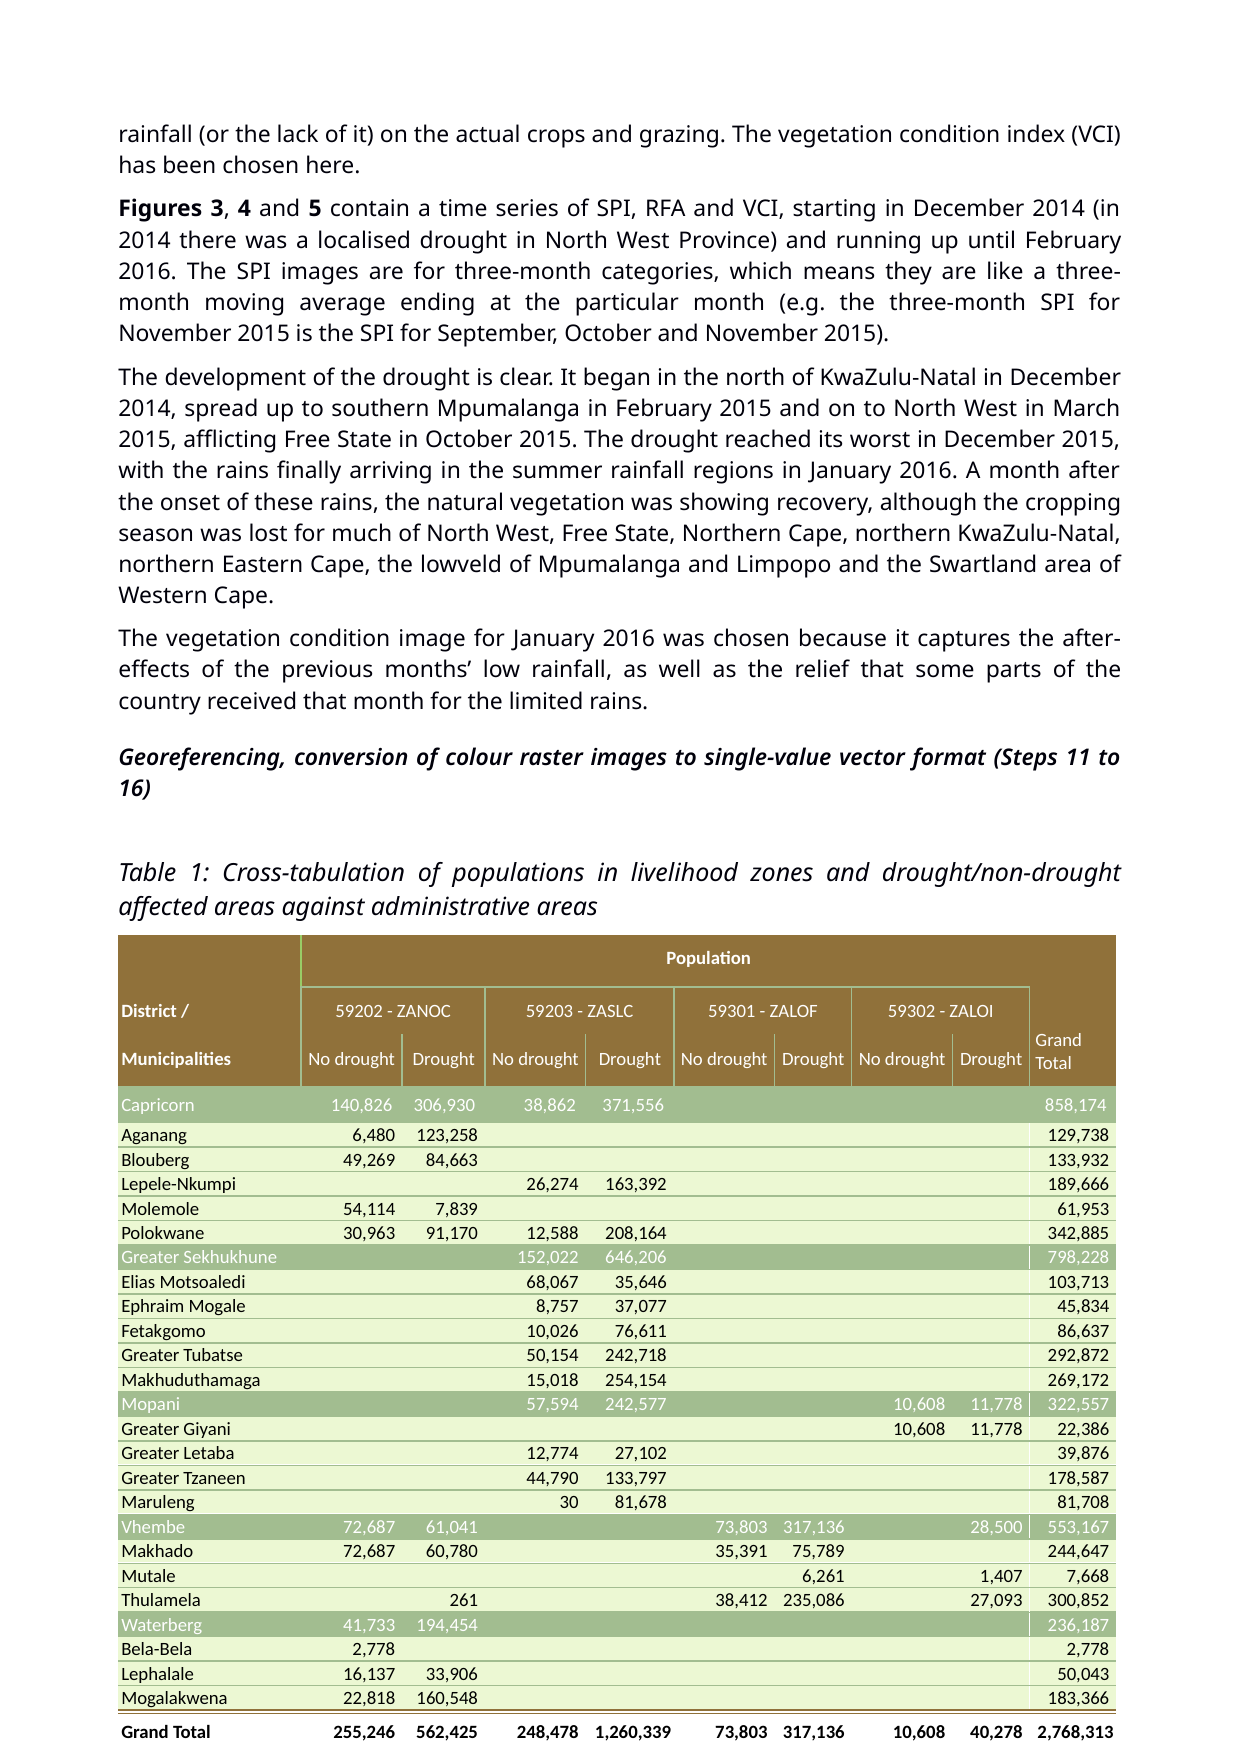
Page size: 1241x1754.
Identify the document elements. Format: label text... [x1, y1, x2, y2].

table_cell [485, 1662, 586, 1685]
table_cell Molemole [118, 1197, 301, 1220]
table_cell 8,757 [485, 1295, 586, 1318]
table_cell [774, 1295, 852, 1318]
table_cell 140,826 [301, 1087, 402, 1122]
table_cell [852, 1319, 952, 1342]
table_cell [852, 1686, 952, 1709]
table_cell 7,668 [1030, 1564, 1116, 1587]
table_cell [485, 1588, 586, 1611]
table_cell [301, 1344, 402, 1367]
table_cell [852, 1515, 952, 1538]
subtitle Georeferencing, conversion of colour raster images to single-value vector format (Steps 11 to 16) [118, 741, 1122, 803]
table_cell [402, 1246, 485, 1269]
table_cell No drought [675, 1036, 774, 1086]
table_cell [852, 1295, 952, 1318]
table_cell [674, 1246, 774, 1269]
table_cell [674, 1393, 774, 1416]
table_cell [402, 1491, 485, 1513]
table_cell [852, 1613, 952, 1636]
table_cell [485, 1564, 586, 1587]
table_cell [674, 1442, 774, 1464]
table_cell [774, 1466, 852, 1489]
table_cell [586, 1588, 674, 1611]
table_cell [674, 1087, 774, 1122]
table_cell [301, 1417, 402, 1440]
table_cell Greater Tzaneen [118, 1466, 301, 1489]
table_cell 57,594 [485, 1393, 586, 1416]
table_cell [301, 1246, 402, 1269]
table_cell 61,953 [1030, 1197, 1116, 1220]
table_cell [586, 1417, 674, 1440]
table_cell Blouberg [118, 1148, 301, 1171]
table_cell [774, 1613, 852, 1636]
table_cell Greater Tubatse [118, 1344, 301, 1367]
table_cell 255,246 [301, 1714, 402, 1754]
table_cell [674, 1662, 774, 1685]
table_cell 86,637 [1030, 1319, 1116, 1342]
table_cell 41,733 [301, 1613, 402, 1636]
table_cell 242,718 [586, 1344, 674, 1367]
table_cell 562,425 [402, 1714, 485, 1754]
table_cell 59302 - ZALOI [852, 988, 1029, 1034]
table_cell [952, 1148, 1029, 1171]
table_cell Mopani [118, 1393, 301, 1416]
table_cell [952, 1197, 1029, 1220]
table_cell [402, 1344, 485, 1367]
table_cell [774, 1662, 852, 1685]
table_cell [952, 1295, 1029, 1318]
table_cell 2,768,313 [1030, 1714, 1116, 1754]
table_cell Greater Letaba [118, 1442, 301, 1464]
table_cell 103,713 [1030, 1270, 1116, 1293]
table_cell [774, 1123, 852, 1146]
table_cell [301, 1393, 402, 1416]
table_cell [952, 1540, 1029, 1562]
table_cell 242,577 [586, 1393, 674, 1416]
table_cell [586, 1564, 674, 1587]
table_cell No drought [486, 1036, 585, 1086]
table_cell 38,862 [485, 1087, 586, 1122]
table_cell Municipalities [118, 1036, 300, 1086]
table_cell [852, 1662, 952, 1685]
table_cell 45,834 [1030, 1295, 1116, 1318]
table_cell [402, 1270, 485, 1293]
table_cell [952, 1368, 1029, 1391]
table_cell [402, 1417, 485, 1440]
table_cell 72,687 [301, 1540, 402, 1562]
table_cell [774, 1246, 852, 1269]
table_cell 12,774 [485, 1442, 586, 1464]
table_cell [586, 1662, 674, 1685]
table_cell 84,663 [402, 1148, 485, 1171]
table_cell [852, 1491, 952, 1513]
table_cell [674, 1686, 774, 1709]
table_cell 10,026 [485, 1319, 586, 1342]
table_cell 7,839 [402, 1197, 485, 1220]
table_cell 59203 - ZASLC [486, 988, 673, 1034]
table_cell [485, 1123, 586, 1146]
table_cell [586, 1613, 674, 1636]
table_cell [952, 1491, 1029, 1513]
table_cell [674, 1270, 774, 1293]
table_cell Grand Total [1030, 988, 1116, 1086]
table_cell [402, 1319, 485, 1342]
table_cell [586, 1148, 674, 1171]
table_cell 317,136 [774, 1714, 852, 1754]
table_cell Fetakgomo [118, 1319, 301, 1342]
table_cell 81,708 [1030, 1491, 1116, 1513]
table_cell 1,260,339 [586, 1714, 674, 1754]
table_cell Lephalale [118, 1662, 301, 1685]
table_cell 27,093 [952, 1588, 1029, 1611]
table_cell 50,154 [485, 1344, 586, 1367]
table_cell [674, 1637, 774, 1660]
table_cell Grand Total [118, 1714, 301, 1754]
table_cell 163,392 [586, 1172, 674, 1195]
table_cell [485, 1686, 586, 1709]
table_cell [485, 1417, 586, 1440]
table_cell [485, 1197, 586, 1220]
table_cell Greater Giyani [118, 1417, 301, 1440]
table_cell Bela-Bela [118, 1637, 301, 1660]
table_cell 49,269 [301, 1148, 402, 1171]
table_cell 317,136 [774, 1515, 852, 1538]
table_cell Lepele-Nkumpi [118, 1172, 301, 1195]
table_cell [674, 1172, 774, 1195]
table_cell [402, 1368, 485, 1391]
table_cell 160,548 [402, 1686, 485, 1709]
table_cell [674, 1613, 774, 1636]
table_cell 208,164 [586, 1221, 674, 1244]
table_cell 73,803 [674, 1714, 774, 1754]
table_cell [852, 1148, 952, 1171]
table_cell [774, 1319, 852, 1342]
table_cell 30 [485, 1491, 586, 1513]
table_cell [852, 1087, 952, 1122]
table_cell [402, 1466, 485, 1489]
table_cell [852, 1197, 952, 1220]
table_cell [402, 1637, 485, 1660]
table_cell Makhuduthamaga [118, 1368, 301, 1391]
table_cell [485, 1613, 586, 1636]
table_cell 61,041 [402, 1515, 485, 1538]
table_cell [586, 1540, 674, 1562]
table_cell [586, 1123, 674, 1146]
table_cell 26,274 [485, 1172, 586, 1195]
table_cell 10,608 [852, 1417, 952, 1440]
table_cell 322,557 [1030, 1393, 1116, 1416]
text Table 1: Cross-tabulation of populations in livelihood zones and drought/non-drought affected areas against administrative areas [118, 854, 1122, 922]
table_cell [485, 1148, 586, 1171]
table_cell 33,906 [402, 1662, 485, 1685]
table_cell 35,391 [674, 1540, 774, 1562]
table_cell 183,366 [1030, 1686, 1116, 1709]
table_cell 11,778 [952, 1417, 1029, 1440]
table_cell 194,454 [402, 1613, 485, 1636]
table_cell [674, 1344, 774, 1367]
table_cell 236,187 [1030, 1613, 1116, 1636]
table_cell [402, 1393, 485, 1416]
table_cell 133,797 [586, 1466, 674, 1489]
table_cell [774, 1686, 852, 1709]
table_header [118, 935, 300, 986]
table_cell 72,687 [301, 1515, 402, 1538]
table_cell [852, 1564, 952, 1587]
table_cell [952, 1613, 1029, 1636]
table_cell [952, 1319, 1029, 1342]
table_cell [852, 1270, 952, 1293]
table_cell [674, 1417, 774, 1440]
table_cell 798,228 [1030, 1246, 1116, 1269]
table_cell 2,778 [301, 1637, 402, 1660]
table_cell 76,611 [586, 1319, 674, 1342]
table_cell [301, 1442, 402, 1464]
table_cell [402, 1172, 485, 1195]
table_cell [852, 1172, 952, 1195]
table_cell 178,587 [1030, 1466, 1116, 1489]
text The development of the drought is clear. It began in the north of KwaZulu-Natal in December 2014, spread up to southern Mpumalanga in February 2015 and on to North West in March 2015, afflicting Free State in October 2015. The drought reached its worst in December 2015, with the rains finally arriving in the summer rainfall regions in January 2016. A month after the onset of these rains, the natural vegetation was showing recovery, although the cropping season was lost for much of North West, Free State, Northern Cape, northern KwaZulu-Natal, northern Eastern Cape, the lowveld of Mpumalanga and Limpopo and the Swartland area of Western Cape. [118, 360, 1122, 610]
table_cell [301, 1295, 402, 1318]
table_cell [774, 1197, 852, 1220]
table_cell [674, 1295, 774, 1318]
table_cell Capricorn [118, 1087, 301, 1122]
table_cell 38,412 [674, 1588, 774, 1611]
table_cell 81,678 [586, 1491, 674, 1513]
table_cell [952, 1172, 1029, 1195]
table_cell [774, 1148, 852, 1171]
table_cell [774, 1368, 852, 1391]
table_cell [674, 1221, 774, 1244]
table_cell Drought [403, 1036, 484, 1086]
table_cell [952, 1637, 1029, 1660]
table_cell [674, 1319, 774, 1342]
table_cell Greater Sekhukhune [118, 1246, 301, 1269]
table_cell 11,778 [952, 1393, 1029, 1416]
table_cell Drought [586, 1036, 673, 1086]
table_header Population [302, 935, 1116, 986]
table_cell 59301 - ZALOF [675, 988, 851, 1034]
table_cell [952, 1662, 1029, 1685]
table_cell Mogalakwena [118, 1686, 301, 1709]
table_cell 15,018 [485, 1368, 586, 1391]
table_cell [485, 1515, 586, 1538]
table_cell [301, 1491, 402, 1513]
table_cell 646,206 [586, 1246, 674, 1269]
table_cell 254,154 [586, 1368, 674, 1391]
table_cell [852, 1344, 952, 1367]
table_cell 2,778 [1030, 1637, 1116, 1660]
table_cell [852, 1442, 952, 1464]
table_cell [774, 1221, 852, 1244]
table_cell 60,780 [402, 1540, 485, 1562]
table_cell [301, 1466, 402, 1489]
table_cell 235,086 [774, 1588, 852, 1611]
table_cell 10,608 [852, 1714, 952, 1754]
table_cell Maruleng [118, 1491, 301, 1513]
table_cell [485, 1637, 586, 1660]
table_cell [301, 1270, 402, 1293]
table_cell [852, 1466, 952, 1489]
table_cell No drought [302, 1036, 401, 1086]
table_cell [674, 1564, 774, 1587]
table_cell [402, 1564, 485, 1587]
table_cell 22,386 [1030, 1417, 1116, 1440]
table_cell [774, 1442, 852, 1464]
table_cell Mutale [118, 1564, 301, 1587]
table_cell [952, 1344, 1029, 1367]
table_cell Polokwane [118, 1221, 301, 1244]
table_cell 10,608 [852, 1393, 952, 1416]
table_cell Thulamela [118, 1588, 301, 1611]
table_cell [586, 1637, 674, 1660]
table_cell 269,172 [1030, 1368, 1116, 1391]
table_cell Vhembe [118, 1515, 301, 1538]
table_cell 50,043 [1030, 1662, 1116, 1685]
table_cell [301, 1564, 402, 1587]
table_cell 342,885 [1030, 1221, 1116, 1244]
table_cell 6,261 [774, 1564, 852, 1587]
table_cell [852, 1588, 952, 1611]
table_cell 306,930 [402, 1087, 485, 1122]
table_cell 129,738 [1030, 1123, 1116, 1146]
table_cell 244,647 [1030, 1540, 1116, 1562]
table_cell 59202 - ZANOC [302, 988, 484, 1034]
table_cell [674, 1368, 774, 1391]
table_cell [852, 1246, 952, 1269]
table_cell 292,872 [1030, 1344, 1116, 1367]
table_cell 248,478 [485, 1714, 586, 1754]
table_cell [952, 1087, 1029, 1122]
table_cell [301, 1368, 402, 1391]
table_cell [774, 1344, 852, 1367]
table_cell 28,500 [952, 1515, 1029, 1538]
table_cell [301, 1588, 402, 1611]
table_cell [774, 1172, 852, 1195]
table_cell 39,876 [1030, 1442, 1116, 1464]
table_cell No drought [852, 1036, 952, 1086]
table_cell [586, 1197, 674, 1220]
table_cell 37,077 [586, 1295, 674, 1318]
table_cell [774, 1393, 852, 1416]
text The vegetation condition image for January 2016 was chosen because it captures the after-effects of the previous months’ low rainfall, as well as the relief that some parts of the country received that month for the limited rains. [118, 622, 1122, 716]
table_cell [586, 1686, 674, 1709]
table_cell [301, 1319, 402, 1342]
table_cell 152,022 [485, 1246, 586, 1269]
table_cell [774, 1637, 852, 1660]
table_cell [674, 1123, 774, 1146]
table_cell [952, 1123, 1029, 1146]
table_cell [952, 1686, 1029, 1709]
table_cell [774, 1491, 852, 1513]
table_cell 133,932 [1030, 1148, 1116, 1171]
table_cell 40,278 [952, 1714, 1029, 1754]
table_cell 75,789 [774, 1540, 852, 1562]
table_cell 553,167 [1030, 1515, 1116, 1538]
table_cell [774, 1417, 852, 1440]
table_cell [485, 1540, 586, 1562]
table_cell 371,556 [586, 1087, 674, 1122]
table_cell Ephraim Mogale [118, 1295, 301, 1318]
table_cell 16,137 [301, 1662, 402, 1685]
table_cell [952, 1466, 1029, 1489]
table_cell 858,174 [1030, 1087, 1116, 1122]
table_cell Waterberg [118, 1613, 301, 1636]
table_cell [586, 1515, 674, 1538]
table_cell [952, 1246, 1029, 1269]
table_cell 27,102 [586, 1442, 674, 1464]
table_cell Drought [953, 1036, 1029, 1086]
table_cell 44,790 [485, 1466, 586, 1489]
table_cell [674, 1466, 774, 1489]
table_cell [674, 1197, 774, 1220]
table_cell [852, 1123, 952, 1146]
table_cell 123,258 [402, 1123, 485, 1146]
table_cell [674, 1491, 774, 1513]
table_cell [774, 1270, 852, 1293]
table_cell [674, 1148, 774, 1171]
table_cell 12,588 [485, 1221, 586, 1244]
table_cell 30,963 [301, 1221, 402, 1244]
table_cell [402, 1295, 485, 1318]
table_cell 22,818 [301, 1686, 402, 1709]
table_cell 189,666 [1030, 1172, 1116, 1195]
table_cell 1,407 [952, 1564, 1029, 1587]
table_cell 68,067 [485, 1270, 586, 1293]
table_cell [301, 1172, 402, 1195]
table_cell 6,480 [301, 1123, 402, 1146]
table_cell [852, 1540, 952, 1562]
table_cell Makhado [118, 1540, 301, 1562]
table_cell Aganang [118, 1123, 301, 1146]
table_cell Elias Motsoaledi [118, 1270, 301, 1293]
table_cell [774, 1087, 852, 1122]
table_cell 54,114 [301, 1197, 402, 1220]
table_cell 261 [402, 1588, 485, 1611]
table_cell Drought [775, 1036, 851, 1086]
table_cell 73,803 [674, 1515, 774, 1538]
table_cell [952, 1442, 1029, 1464]
table_cell [402, 1442, 485, 1464]
table_cell [852, 1637, 952, 1660]
text Figures 3, 4 and 5 contain a time series of SPI, RFA and VCI, starting in December 2014 (in 2014 there was a localised drought in North West Province) and running up until February 2016. The SPI images are for three-month categories, which means they are like a three-month moving average ending at the particular month (e.g. the three-month SPI for November 2015 is the SPI for September, October and November 2015). [118, 192, 1122, 349]
text rainfall (or the lack of it) on the actual crops and grazing. The vegetation condition index (VCI) has been chosen here. [118, 118, 1122, 181]
table_cell District / [118, 988, 300, 1034]
table_cell 300,852 [1030, 1588, 1116, 1611]
table_cell [952, 1270, 1029, 1293]
table_cell 35,646 [586, 1270, 674, 1293]
table_cell [852, 1221, 952, 1244]
table_cell 91,170 [402, 1221, 485, 1244]
table_cell [952, 1221, 1029, 1244]
table_cell [852, 1368, 952, 1391]
